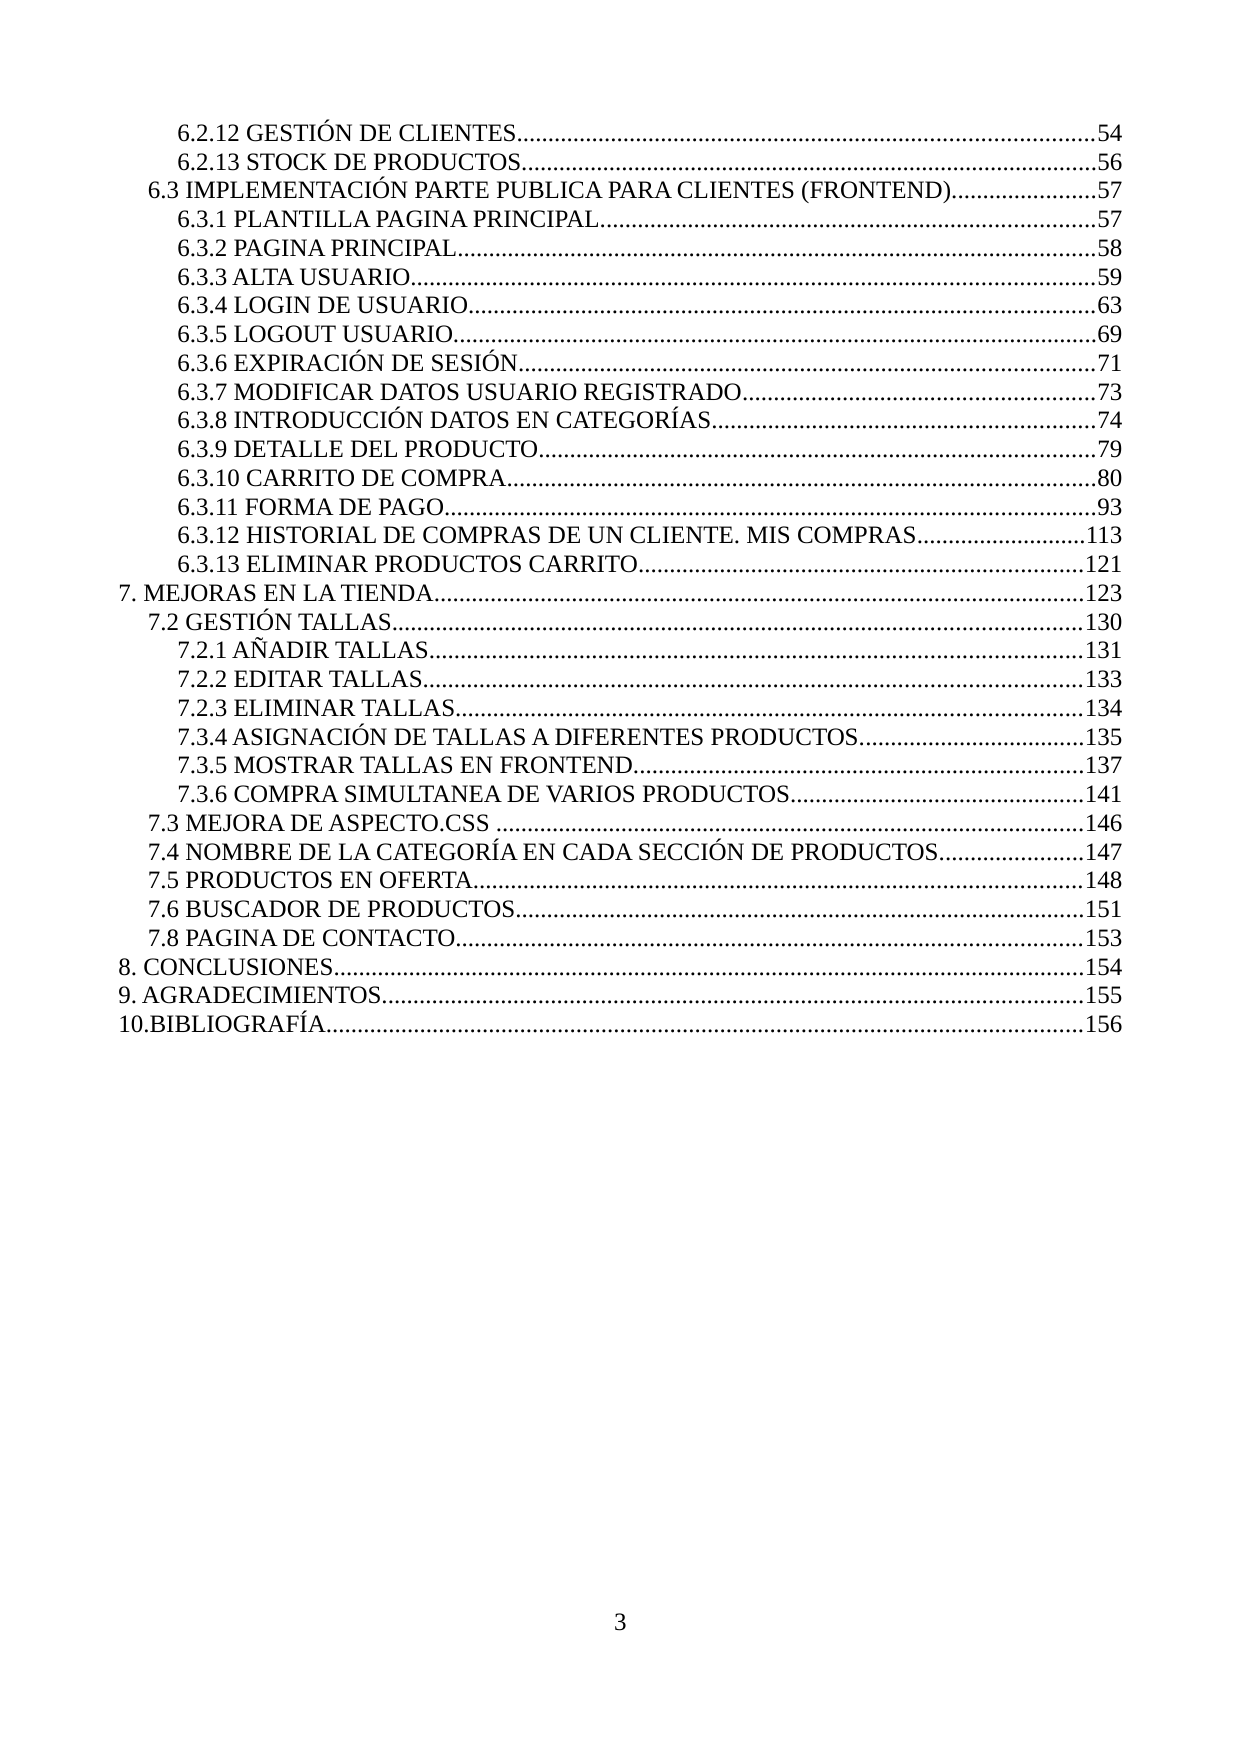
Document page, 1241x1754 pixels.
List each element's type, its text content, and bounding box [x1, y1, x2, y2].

text 6.3.1 PLANTILLA PAGINA PRINCIPAL. 57 [177, 204, 1122, 233]
text 6.3.2 PAGINA PRINCIPAL 58 [177, 233, 1122, 262]
text 7.4 NOMBRE DE LA CATEGORÍA EN CADA SECCIÓN DE PRODUCTOS. 147 [148, 837, 1122, 866]
text 6.3.6 EXPIRACIÓN DE SESIÓN. 71 [177, 348, 1122, 377]
text 8. CONCLUSIONES 154 [118, 952, 1122, 981]
text 6.3.9 DETALLE DEL PRODUCTO 79 [177, 434, 1122, 463]
text 7.6 BUSCADOR DE PRODUCTOS. 151 [148, 894, 1122, 923]
text 6.2.12 GESTIÓN DE CLIENTES 54 [177, 118, 1122, 147]
text 6.3.7 MODIFICAR DATOS USUARIO REGISTRADO 73 [177, 377, 1122, 406]
text 7.3.4 ASIGNACIÓN DE TALLAS A DIFERENTES PRODUCTOS. 135 [177, 722, 1122, 751]
text 7.2.3 ELIMINAR TALLAS. 134 [177, 693, 1122, 722]
text 7.2.2 EDITAR TALLAS. 133 [177, 664, 1122, 693]
text 7.8 PAGINA DE CONTACTO 153 [148, 923, 1122, 952]
text 6.3.12 HISTORIAL DE COMPRAS DE UN CLIENTE. MIS COMPRAS 113 [177, 521, 1122, 549]
text 7.2.1 AÑADIR TALLAS. 131 [177, 636, 1122, 664]
text 7.3.6 COMPRA SIMULTANEA DE VARIOS PRODUCTOS. 141 [177, 779, 1122, 808]
text 6.3.8 INTRODUCCIÓN DATOS EN CATEGORÍAS 74 [177, 406, 1122, 434]
text 6.3.11 FORMA DE PAGO 93 [177, 492, 1122, 521]
text 7.5 PRODUCTOS EN OFERTA. 148 [148, 866, 1122, 894]
text 6.3.10 CARRITO DE COMPRA 80 [177, 463, 1122, 492]
text 7. MEJORAS EN LA TIENDA 123 [118, 578, 1122, 607]
text 6.3 IMPLEMENTACIÓN PARTE PUBLICA PARA CLIENTES (FRONTEND). 57 [148, 176, 1122, 204]
text 7.2 GESTIÓN TALLAS. 130 [148, 607, 1122, 636]
text 6.3.13 ELIMINAR PRODUCTOS CARRITO 121 [177, 549, 1122, 578]
text 10.BIBLIOGRAFÍA. 156 [118, 1009, 1122, 1038]
text 6.3.4 LOGIN DE USUARIO 63 [177, 291, 1122, 319]
text 9. AGRADECIMIENTOS. 155 [118, 981, 1122, 1009]
text 7.3.5 MOSTRAR TALLAS EN FRONTEND. 137 [177, 751, 1122, 779]
text 7.3 MEJORA DE ASPECTO.CSS . 146 [148, 808, 1122, 837]
text 6.2.13 STOCK DE PRODUCTOS. 56 [177, 147, 1122, 176]
text 6.3.5 LOGOUT USUARIO. 69 [177, 319, 1122, 348]
text 6.3.3 ALTA USUARIO 59 [177, 262, 1122, 291]
